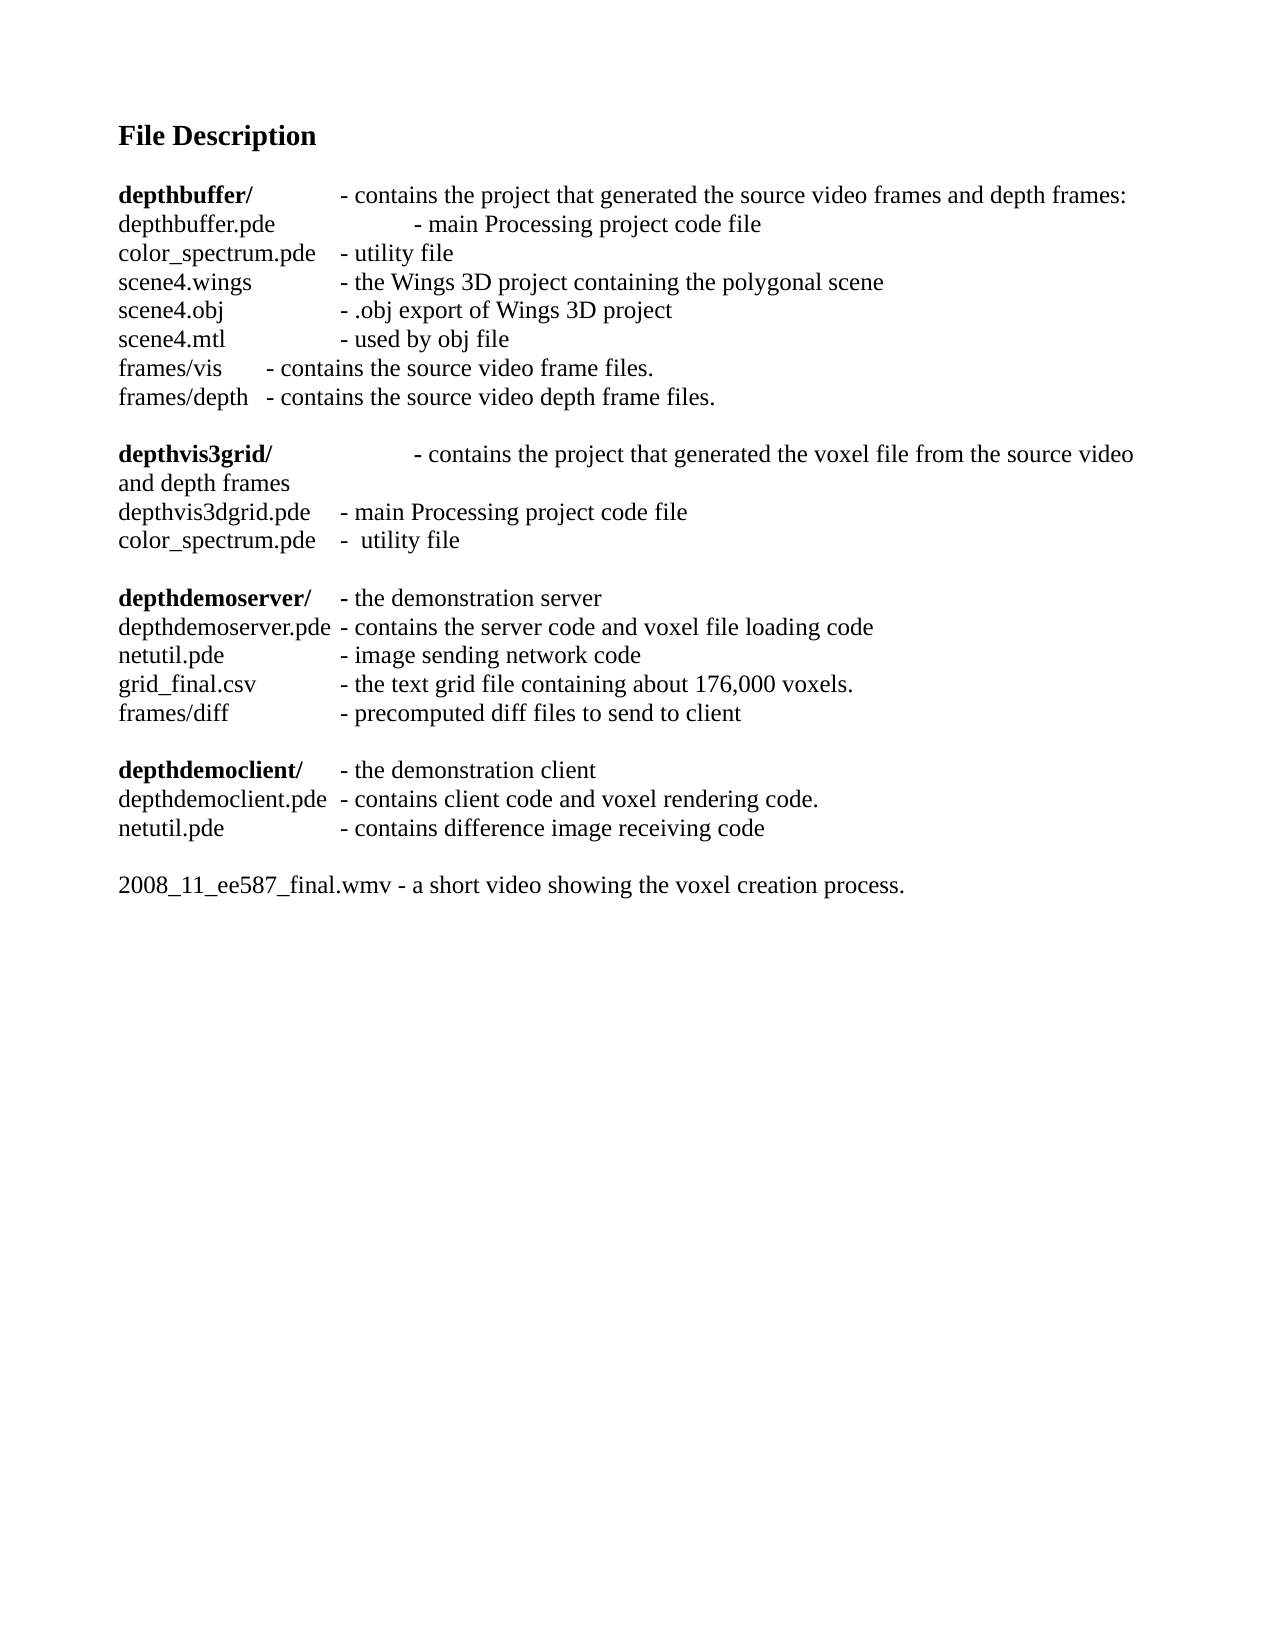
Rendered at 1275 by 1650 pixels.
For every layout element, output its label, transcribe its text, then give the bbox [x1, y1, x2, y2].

text scene4.wings - the Wings 3D project containing the polygonal scene [118, 267, 1157, 295]
text depthbuffer/ - contains the project that generated the source video frames and depth frames: [118, 180, 1157, 209]
text depthvis3dgrid.pde - main Processing project code file [118, 497, 1157, 525]
text scene4.obj - .obj export of Wings 3D project [118, 295, 1157, 324]
text File Description [118, 118, 1157, 152]
text depthvis3grid/ - contains the project that generated the voxel file from the source video and depth frames [118, 439, 1157, 497]
text frames/diff - precomputed diff files to send to client [118, 698, 1157, 727]
text 2008_11_ee587_final.wmv - a short video showing the voxel creation process. [118, 870, 1157, 899]
text netutil.pde - image sending network code [118, 640, 1157, 669]
text depthdemoserver/ - the demonstration server [118, 583, 1157, 612]
text netutil.pde - contains difference image receiving code [118, 813, 1157, 842]
text depthdemoclient/ - the demonstration client [118, 755, 1157, 784]
text depthdemoclient.pde - contains client code and voxel rendering code. [118, 784, 1157, 813]
text depthbuffer.pde - main Processing project code file [118, 209, 1157, 238]
text color_spectrum.pde - utility file [118, 525, 1157, 554]
text frames/vis - contains the source video frame files. [118, 353, 1157, 382]
text grid_final.csv - the text grid file containing about 176,000 voxels. [118, 669, 1157, 698]
text color_spectrum.pde - utility file [118, 238, 1157, 267]
text depthdemoserver.pde - contains the server code and voxel file loading code [118, 612, 1157, 640]
text frames/depth - contains the source video depth frame files. [118, 382, 1157, 410]
text scene4.mtl - used by obj file [118, 324, 1157, 353]
